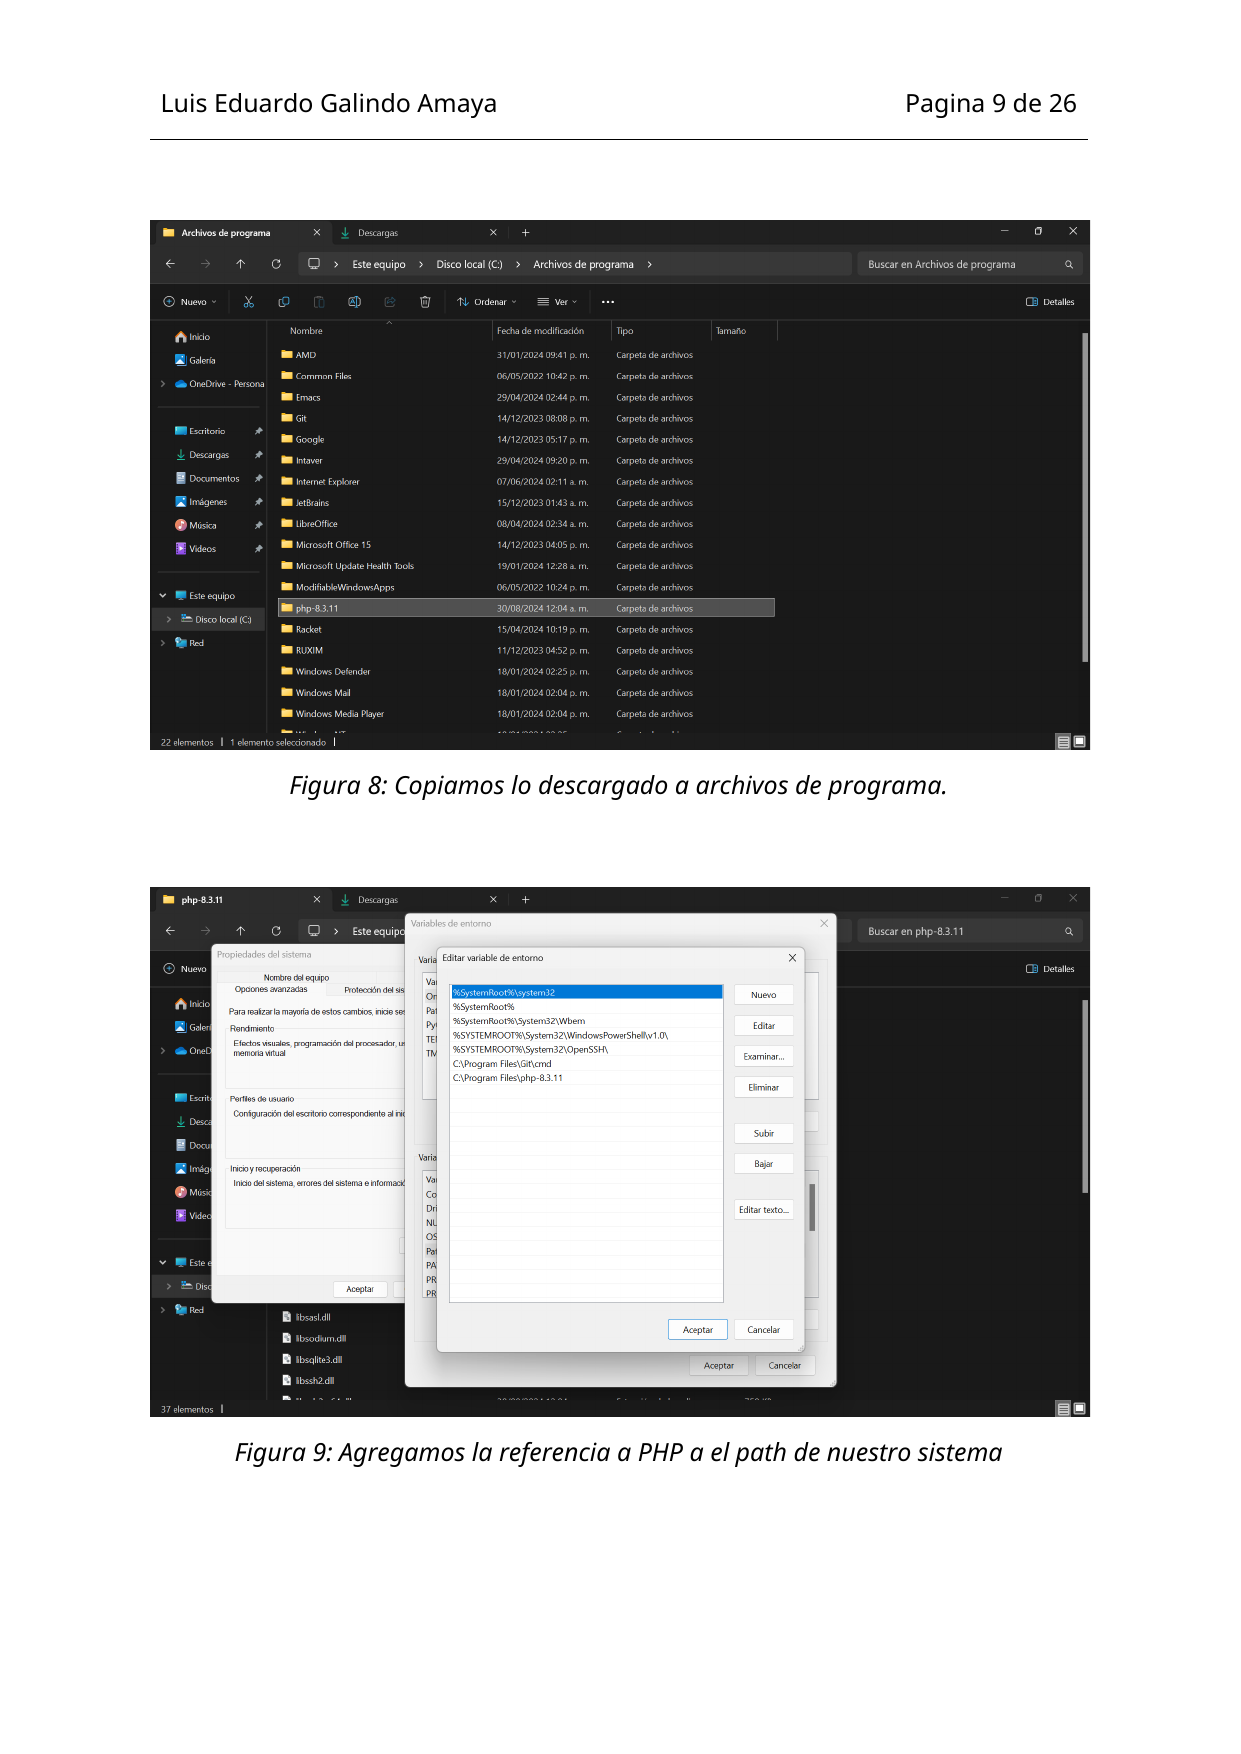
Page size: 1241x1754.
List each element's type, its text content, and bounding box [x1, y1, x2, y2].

picture [150, 887, 1091, 1417]
picture [150, 220, 1091, 750]
text Figura 8: Copiamos lo descargado a archivos de programa. [150, 750, 1090, 802]
text Figura 9: Agregamos la referencia a PHP a el path de nuestro sistema [150, 1417, 1090, 1468]
